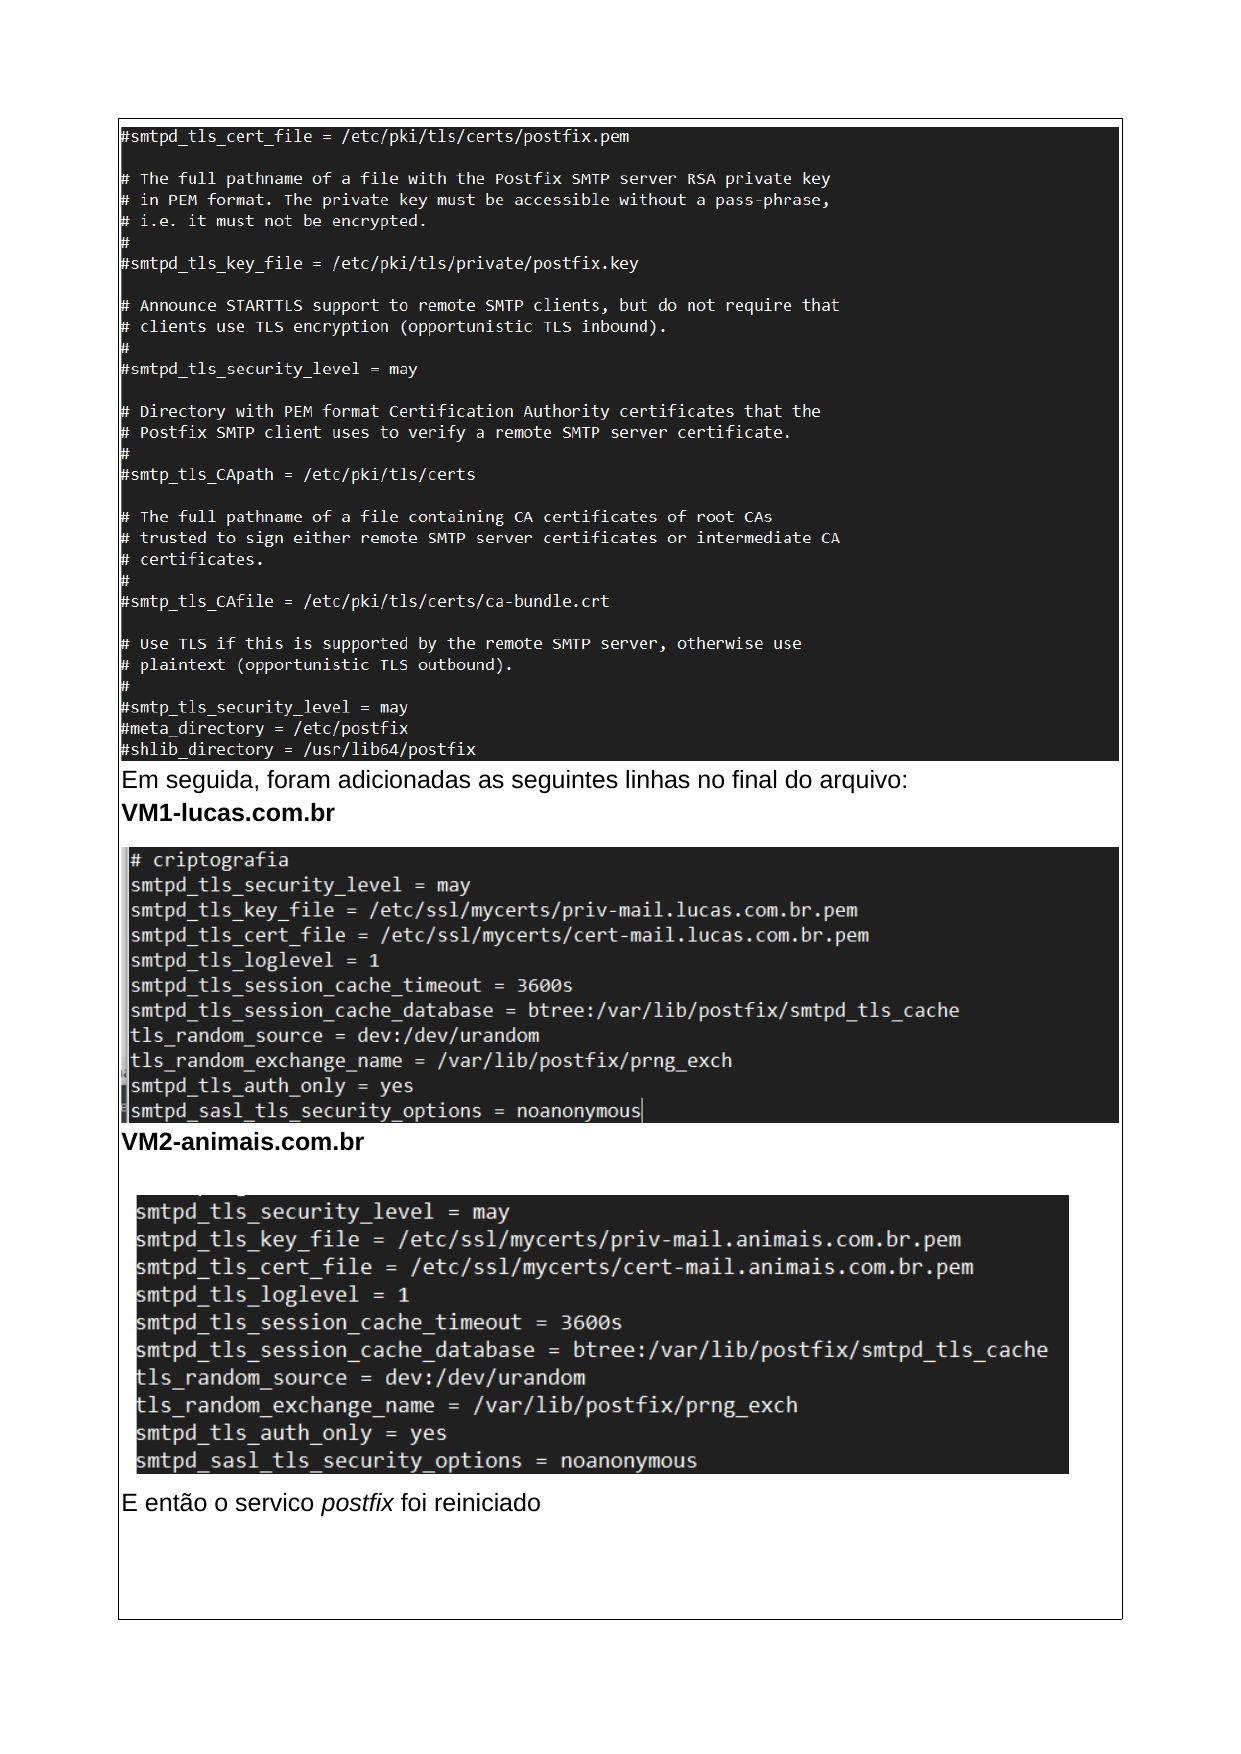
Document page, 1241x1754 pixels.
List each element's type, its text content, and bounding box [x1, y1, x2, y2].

text Em seguida, foram adicionadas as seguintes linhas no final do arquivo: VM1-lucas.com.br [119, 119, 1122, 827]
picture [121, 127, 1119, 761]
picture [136, 1195, 1069, 1474]
text E então o servico postfix foi reiniciado [119, 1485, 1122, 1517]
picture [121, 847, 1119, 1123]
text VM2-animais.com.br [119, 844, 1122, 1222]
